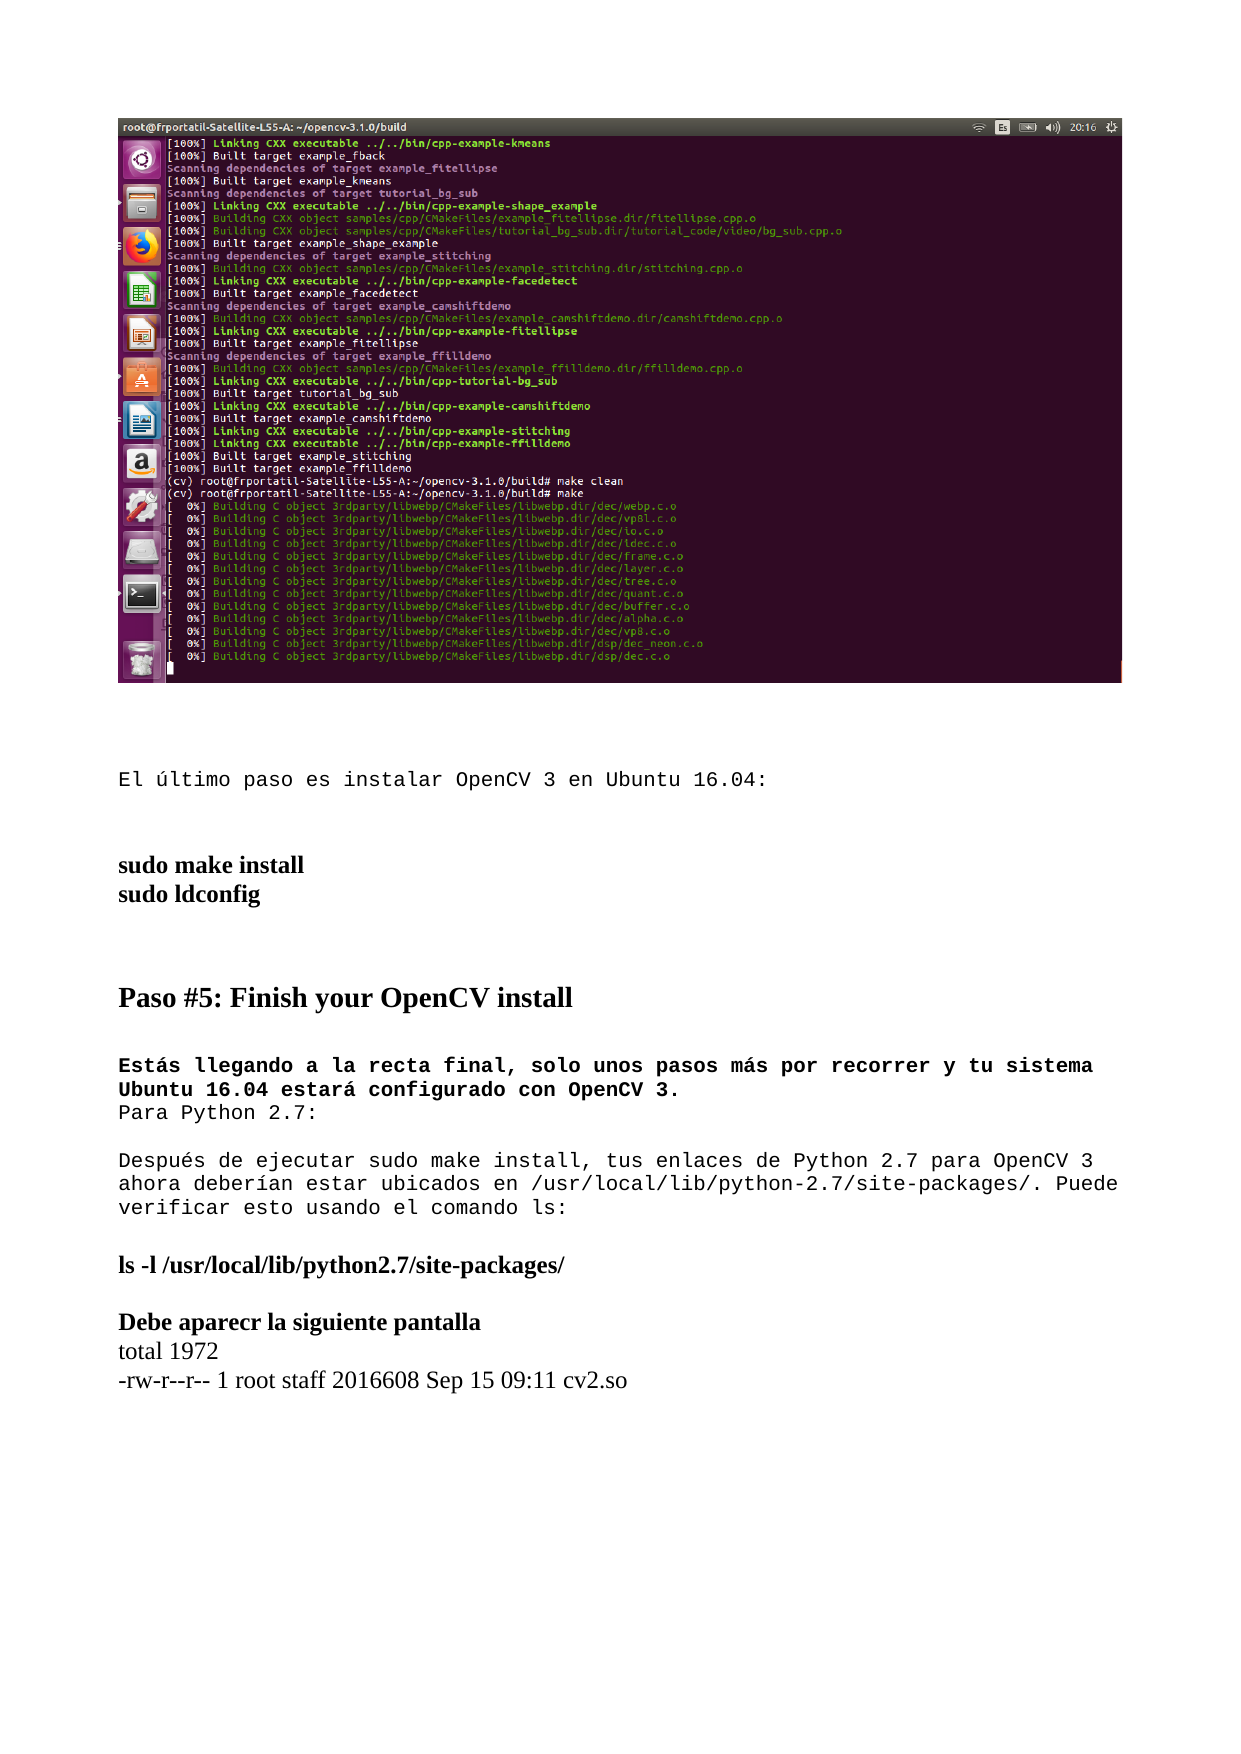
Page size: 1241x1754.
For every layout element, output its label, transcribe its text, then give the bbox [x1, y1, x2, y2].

text total 1972 [118, 1336, 1122, 1365]
text Para Python 2.7: [118, 1102, 1122, 1126]
text sudo ldconfig [118, 879, 1122, 908]
text El último paso es instalar OpenCV 3 en Ubuntu 16.04: [118, 769, 1122, 792]
picture [118, 118, 1123, 683]
text sudo make install [118, 851, 1122, 879]
subtitle Paso #5: Finish your OpenCV install [118, 980, 1122, 1014]
text Debe aparecr la siguiente pantalla [118, 1307, 1122, 1336]
text Estás llegando a la recta final, solo unos pasos más por recorrer y tu sistema Ubuntu 16.04 estará configurado con OpenCV 3. [118, 1055, 1122, 1102]
text Después de ejecutar sudo make install, tus enlaces de Python 2.7 para OpenCV 3 ahora deberían estar ubicados en /usr/local/lib/python-2.7/site-packages/. Puede verificar esto usando el comando ls: [118, 1149, 1122, 1221]
text -rw-r--r-- 1 root staff 2016608 Sep 15 09:11 cv2.so [118, 1365, 1122, 1394]
text ls -l /usr/local/lib/python2.7/site-packages/ [118, 1250, 1122, 1279]
